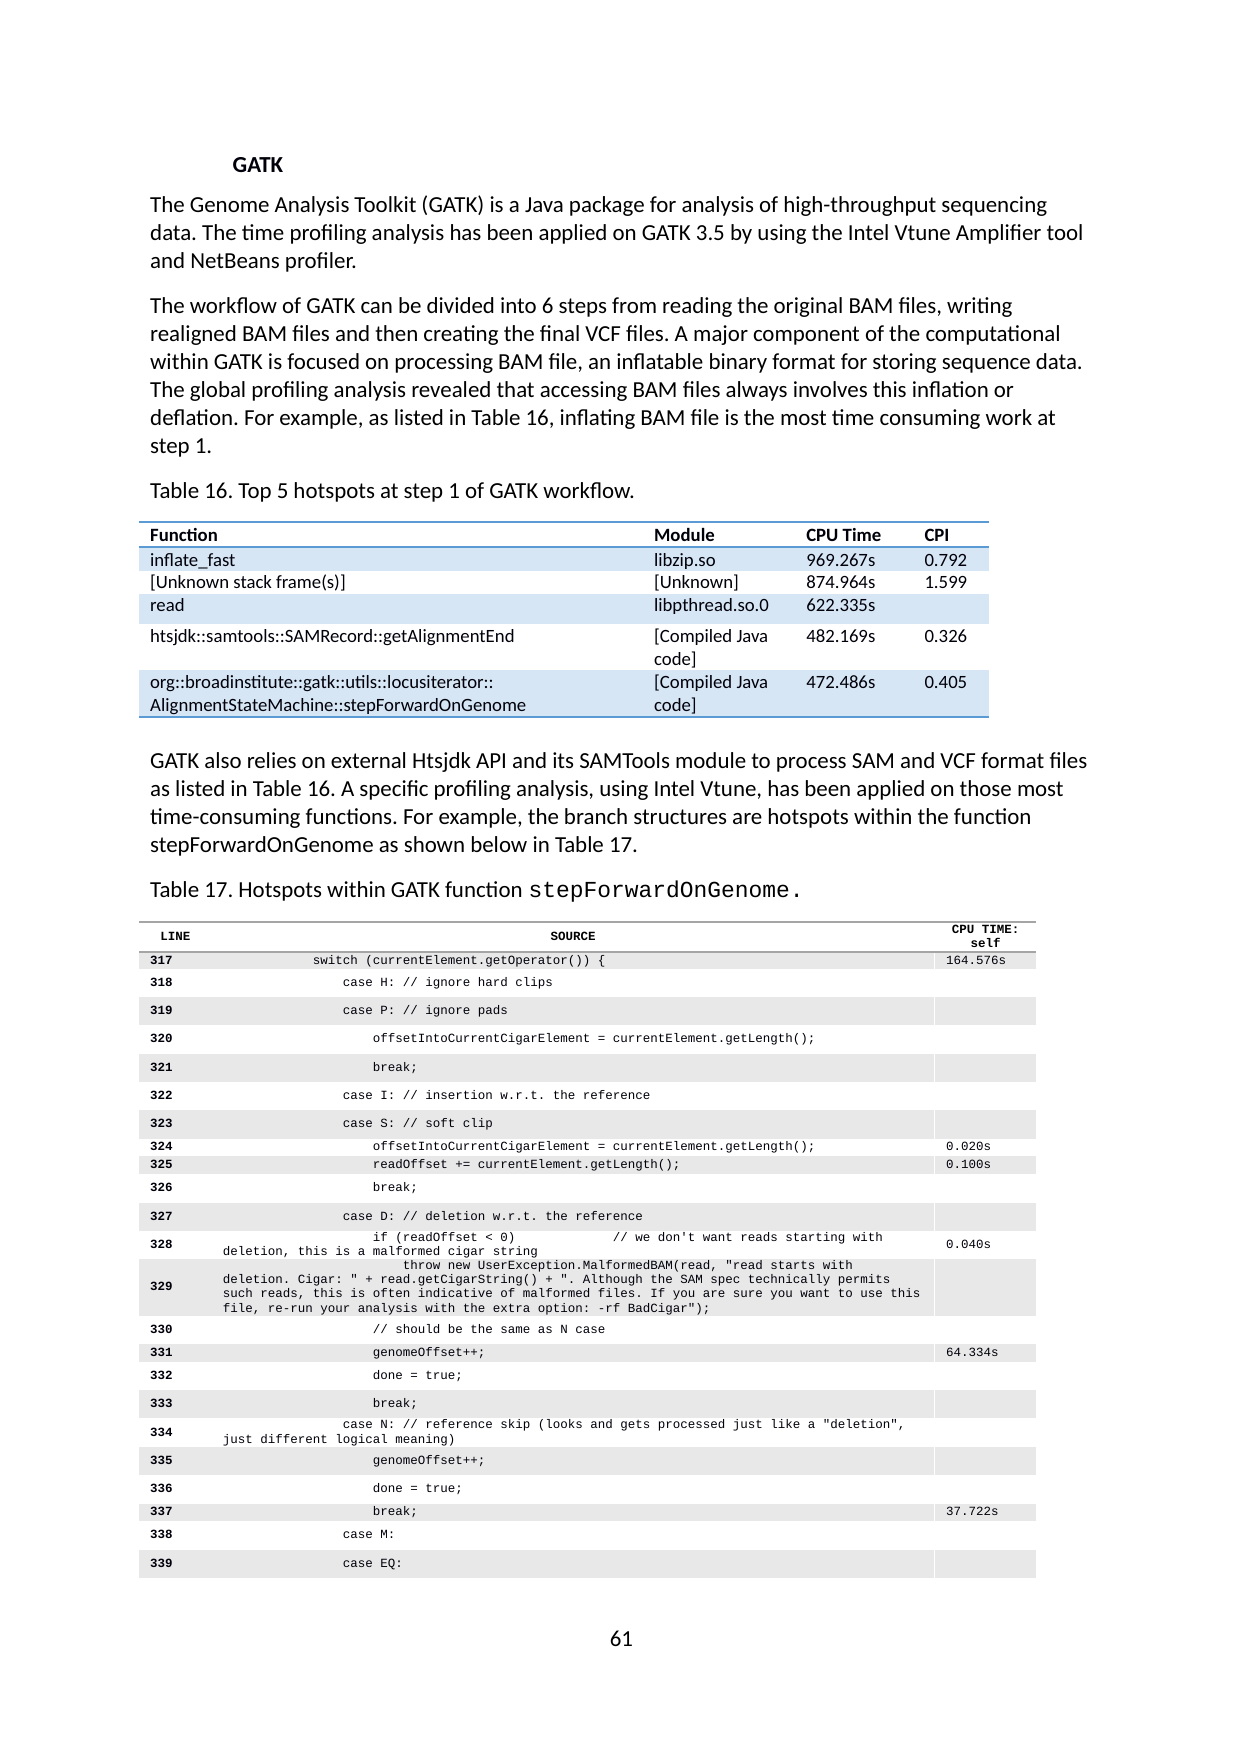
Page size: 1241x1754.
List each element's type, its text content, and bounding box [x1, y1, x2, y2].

table_cell 64.334s [935, 1344, 1036, 1362]
table_cell 0.020s [935, 1139, 1036, 1156]
table_cell [935, 1082, 1036, 1110]
table_cell 0.040s [935, 1231, 1036, 1259]
table_cell 164.576s [935, 953, 1036, 969]
table_cell libzip.so [643, 548, 795, 571]
table_cell 331 [139, 1344, 211, 1362]
table_cell // should be the same as N case [211, 1316, 934, 1344]
table_cell 969.267s [795, 548, 913, 571]
table_cell [935, 1521, 1036, 1549]
table_cell 319 [139, 997, 211, 1025]
table_cell case N: // reference skip (looks and gets processed just like a "deletion", just different logical meaning) [211, 1419, 934, 1447]
table_cell read [139, 594, 643, 624]
table_cell 482.169s [795, 624, 913, 670]
table_cell 318 [139, 969, 211, 997]
table_cell 0.100s [935, 1156, 1036, 1174]
table_cell 0.405 [913, 670, 989, 716]
table_cell 325 [139, 1156, 211, 1174]
table_cell break; [211, 1174, 934, 1202]
table_cell [935, 1419, 1036, 1447]
table_cell [Compiled Java code] [643, 624, 795, 670]
table_cell [Unknown] [643, 571, 795, 594]
table_cell [935, 969, 1036, 997]
table_cell case EQ: [211, 1550, 934, 1578]
table_cell 317 [139, 953, 211, 969]
table_cell if (readOffset < 0) // we don't want reads starting with deletion, this is a malformed cigar string [211, 1231, 934, 1259]
table_cell case S: // soft clip [211, 1110, 934, 1139]
table_cell 336 [139, 1475, 211, 1503]
table_cell [935, 997, 1036, 1025]
table_cell 0.792 [913, 548, 989, 571]
table_cell 334 [139, 1419, 211, 1447]
table_cell readOffset += currentElement.getLength(); [211, 1156, 934, 1174]
table_cell 335 [139, 1447, 211, 1475]
table_cell 333 [139, 1390, 211, 1418]
table_header SOURCE [211, 923, 934, 951]
text Table 17. Hotspots within GATK function stepForwardOnGenome. [150, 875, 1092, 904]
table_cell inflate_fast [139, 548, 643, 571]
table_cell case I: // insertion w.r.t. the reference [211, 1082, 934, 1110]
table_cell 329 [139, 1259, 211, 1316]
table_cell break; [211, 1504, 934, 1521]
table_cell offsetIntoCurrentCigarElement = currentElement.getLength(); [211, 1025, 934, 1054]
table_cell 37.722s [935, 1504, 1036, 1521]
table_cell 874.964s [795, 571, 913, 594]
text The Genome Analysis Toolkit (GATK) is a Java package for analysis of high-throughput sequencing data. The time profiling analysis has been applied on GATK 3.5 by using the Intel Vtune Amplifier tool and NetBeans profiler. [150, 191, 1092, 274]
table_cell genomeOffset++; [211, 1447, 934, 1475]
table_cell [935, 1110, 1036, 1139]
table_cell 1.599 [913, 571, 989, 594]
table_cell 472.486s [795, 670, 913, 716]
table_cell case M: [211, 1521, 934, 1549]
table_cell [935, 1025, 1036, 1054]
table_cell [Compiled Java code] [643, 670, 795, 716]
table_cell [935, 1054, 1036, 1082]
text Table 16. Top 5 hotspots at step 1 of GATK workflow. [150, 476, 1092, 504]
table_cell case H: // ignore hard clips [211, 969, 934, 997]
table_cell break; [211, 1054, 934, 1082]
text The workflow of GATK can be divided into 6 steps from reading the original BAM files, writing realigned BAM files and then creating the final VCF files. A major component of the computational within GATK is focused on processing BAM file, an inflatable binary format for storing sequence data. The global profiling analysis revealed that accessing BAM files always involves this inflation or deflation. For example, as listed in Table 16, inflating BAM file is the most time consuming work at step 1. [150, 291, 1092, 459]
table_cell 327 [139, 1203, 211, 1231]
table_cell org::broadinstitute::gatk::utils::locusiterator:: AlignmentStateMachine::stepForwardOnGenome [139, 670, 643, 716]
table_cell libpthread.so.0 [643, 594, 795, 624]
table_cell 326 [139, 1174, 211, 1202]
table_cell 323 [139, 1110, 211, 1139]
table_cell case P: // ignore pads [211, 997, 934, 1025]
table_header Module [643, 523, 795, 546]
table_cell 324 [139, 1139, 211, 1156]
table_cell [935, 1475, 1036, 1503]
table_cell throw new UserException.MalformedBAM(read, "read starts with deletion. Cigar: " + read.getCigarString() + ". Although the SAM spec technically permits such reads, this is often indicative of malformed files. If you are sure you want to use this file, re-run your analysis with the extra option: -rf BadCigar"); [211, 1259, 934, 1316]
table_cell htsjdk::samtools::SAMRecord::getAlignmentEnd [139, 624, 643, 670]
table_cell [935, 1550, 1036, 1578]
text GATK also relies on external Htsjdk API and its SAMTools module to process SAM and VCF format files as listed in Table 16. A specific profiling analysis, using Intel Vtune, has been applied on those most time-consuming functions. For example, the branch structures are hotspots within the function stepForwardOnGenome as shown below in Table 17. [150, 718, 1092, 858]
table_header LINE [139, 923, 211, 951]
table_cell case D: // deletion w.r.t. the reference [211, 1203, 934, 1231]
table_cell [935, 1447, 1036, 1475]
table_cell [935, 1259, 1036, 1316]
table_cell 332 [139, 1362, 211, 1390]
subtitle GATK [232, 150, 1092, 178]
table_cell [935, 1316, 1036, 1344]
table_cell 338 [139, 1521, 211, 1549]
table_cell genomeOffset++; [211, 1344, 934, 1362]
table_cell 339 [139, 1550, 211, 1578]
table_cell [935, 1362, 1036, 1390]
table_cell 328 [139, 1231, 211, 1259]
table_cell 322 [139, 1082, 211, 1110]
table_cell offsetIntoCurrentCigarElement = currentElement.getLength(); [211, 1139, 934, 1156]
table_cell [Unknown stack frame(s)] [139, 571, 643, 594]
table_cell 320 [139, 1025, 211, 1054]
table_cell 622.335s [795, 594, 913, 624]
table_header CPU TIME: self [935, 923, 1036, 951]
table_cell done = true; [211, 1475, 934, 1503]
table_header CPI [913, 523, 989, 546]
table_header CPU Time [795, 523, 913, 546]
table_cell done = true; [211, 1362, 934, 1390]
table_cell 321 [139, 1054, 211, 1082]
table_cell [935, 1390, 1036, 1418]
table_cell [913, 594, 989, 624]
table_cell 337 [139, 1504, 211, 1521]
table_header Function [139, 523, 643, 546]
table_cell switch (currentElement.getOperator()) { [211, 953, 934, 969]
table_cell [935, 1174, 1036, 1202]
table_cell 0.326 [913, 624, 989, 670]
table_cell 330 [139, 1316, 211, 1344]
table_cell break; [211, 1390, 934, 1418]
table_cell [935, 1203, 1036, 1231]
